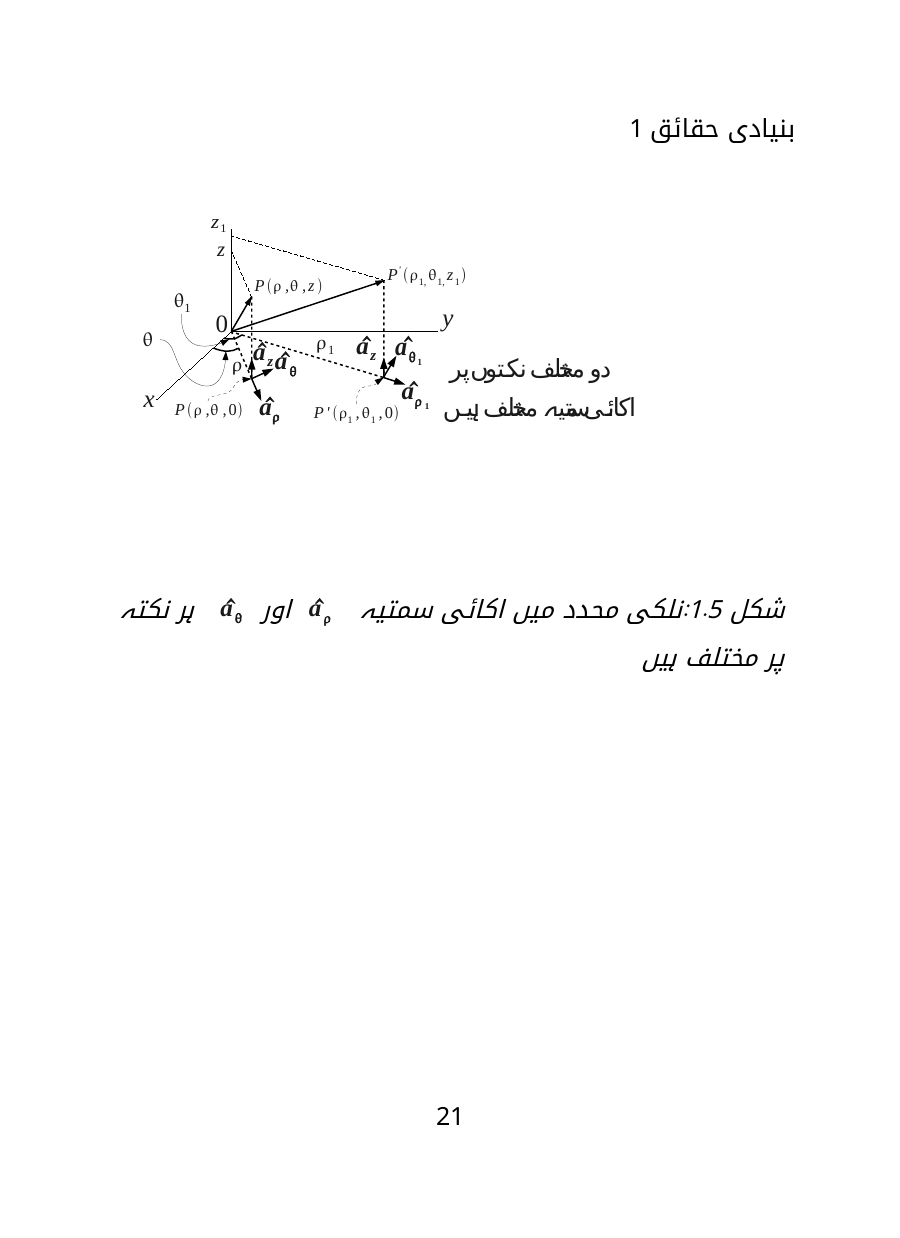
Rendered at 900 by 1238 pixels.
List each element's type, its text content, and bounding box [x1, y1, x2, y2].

text شکل 1.5:نلکی محدد میں اکائی سمتیہ اور ہر نکتہ پر مختلف ہیں [114, 195, 784, 682]
